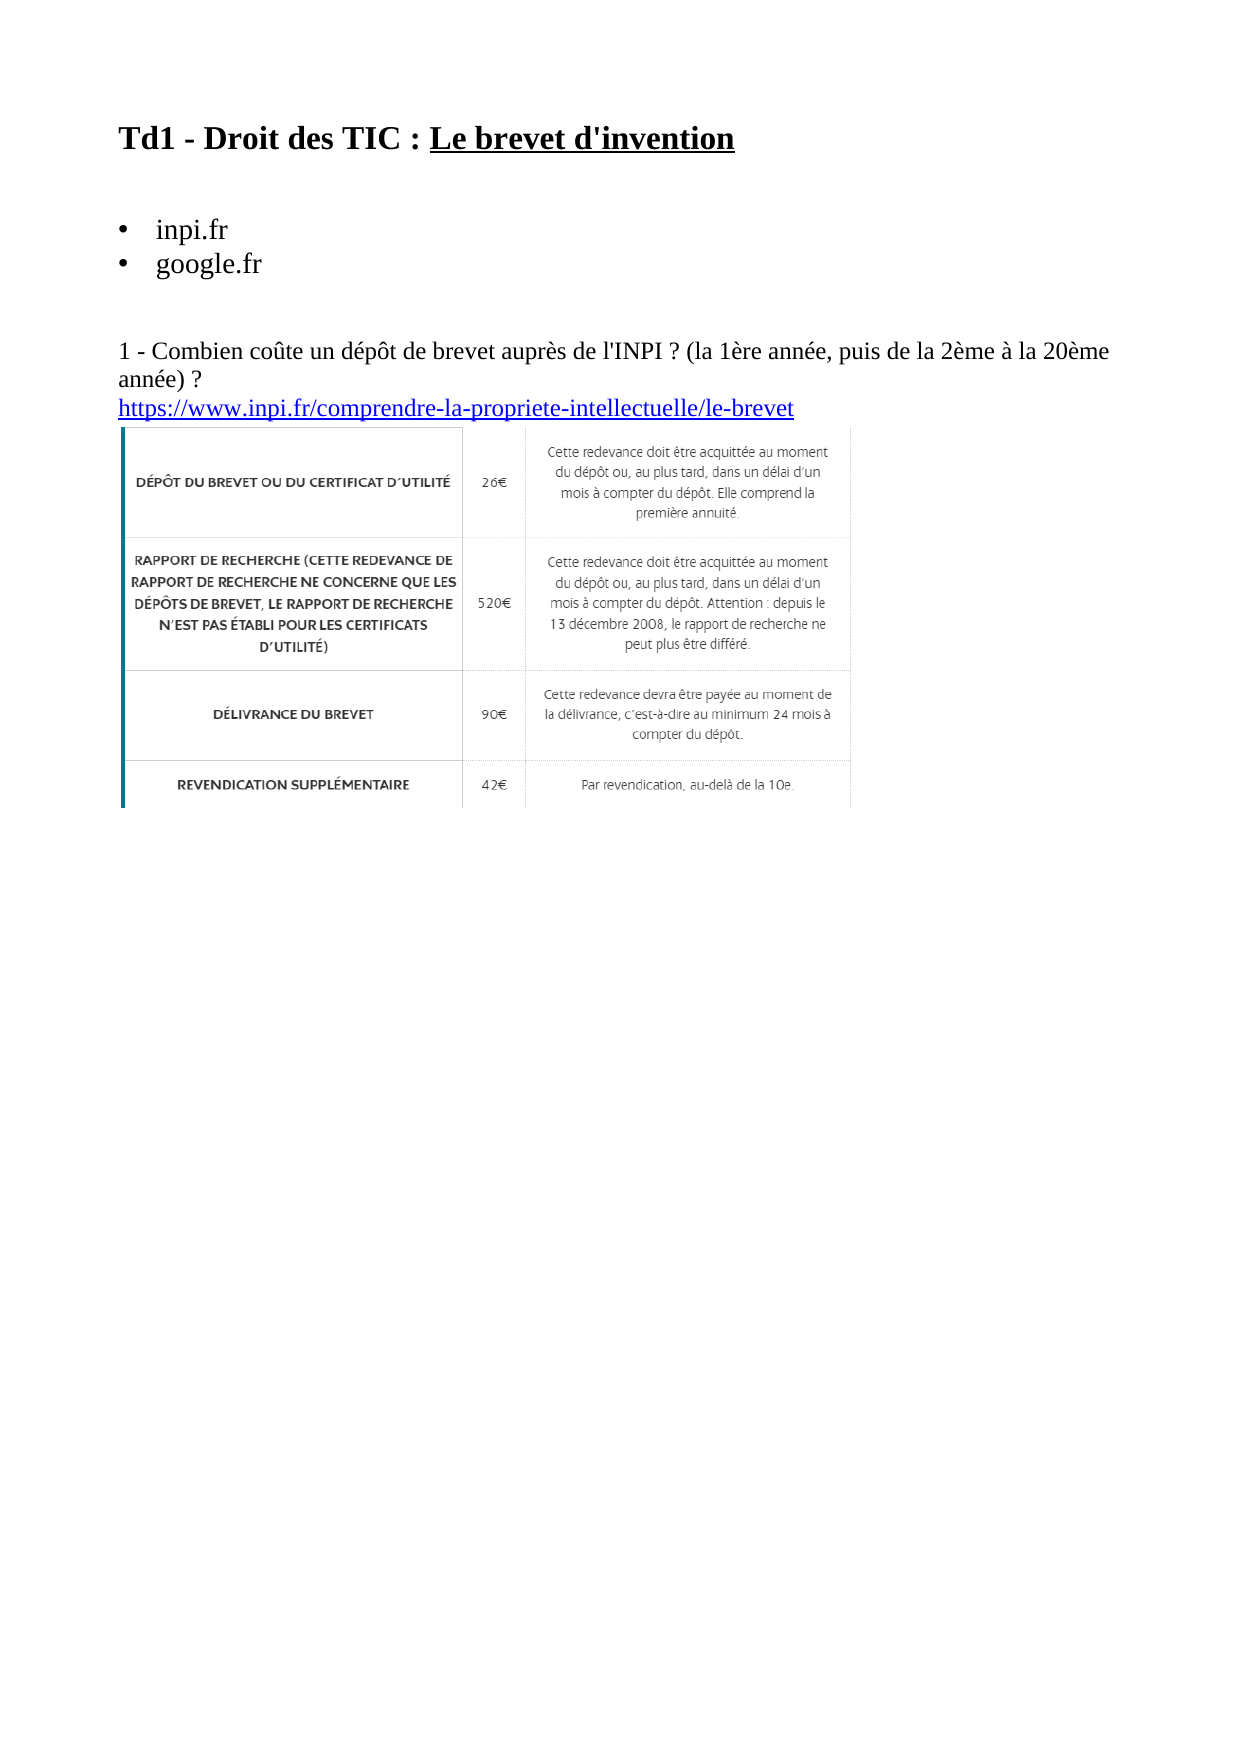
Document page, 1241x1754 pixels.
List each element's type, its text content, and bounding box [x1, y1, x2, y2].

list google.fr [81, 246, 1122, 280]
text 1 - Combien coûte un dépôt de brevet auprès de l'INPI ? (la 1ère année, puis de la 2ème à la 20ème année) ? [118, 336, 1122, 393]
list inpi.fr [81, 212, 1122, 246]
text https://www.inpi.fr/comprendre-la-propriete-intellectuelle/le-brevet [118, 393, 1122, 422]
text Td1 - Droit des TIC : Le brevet d'invention [118, 118, 1122, 156]
